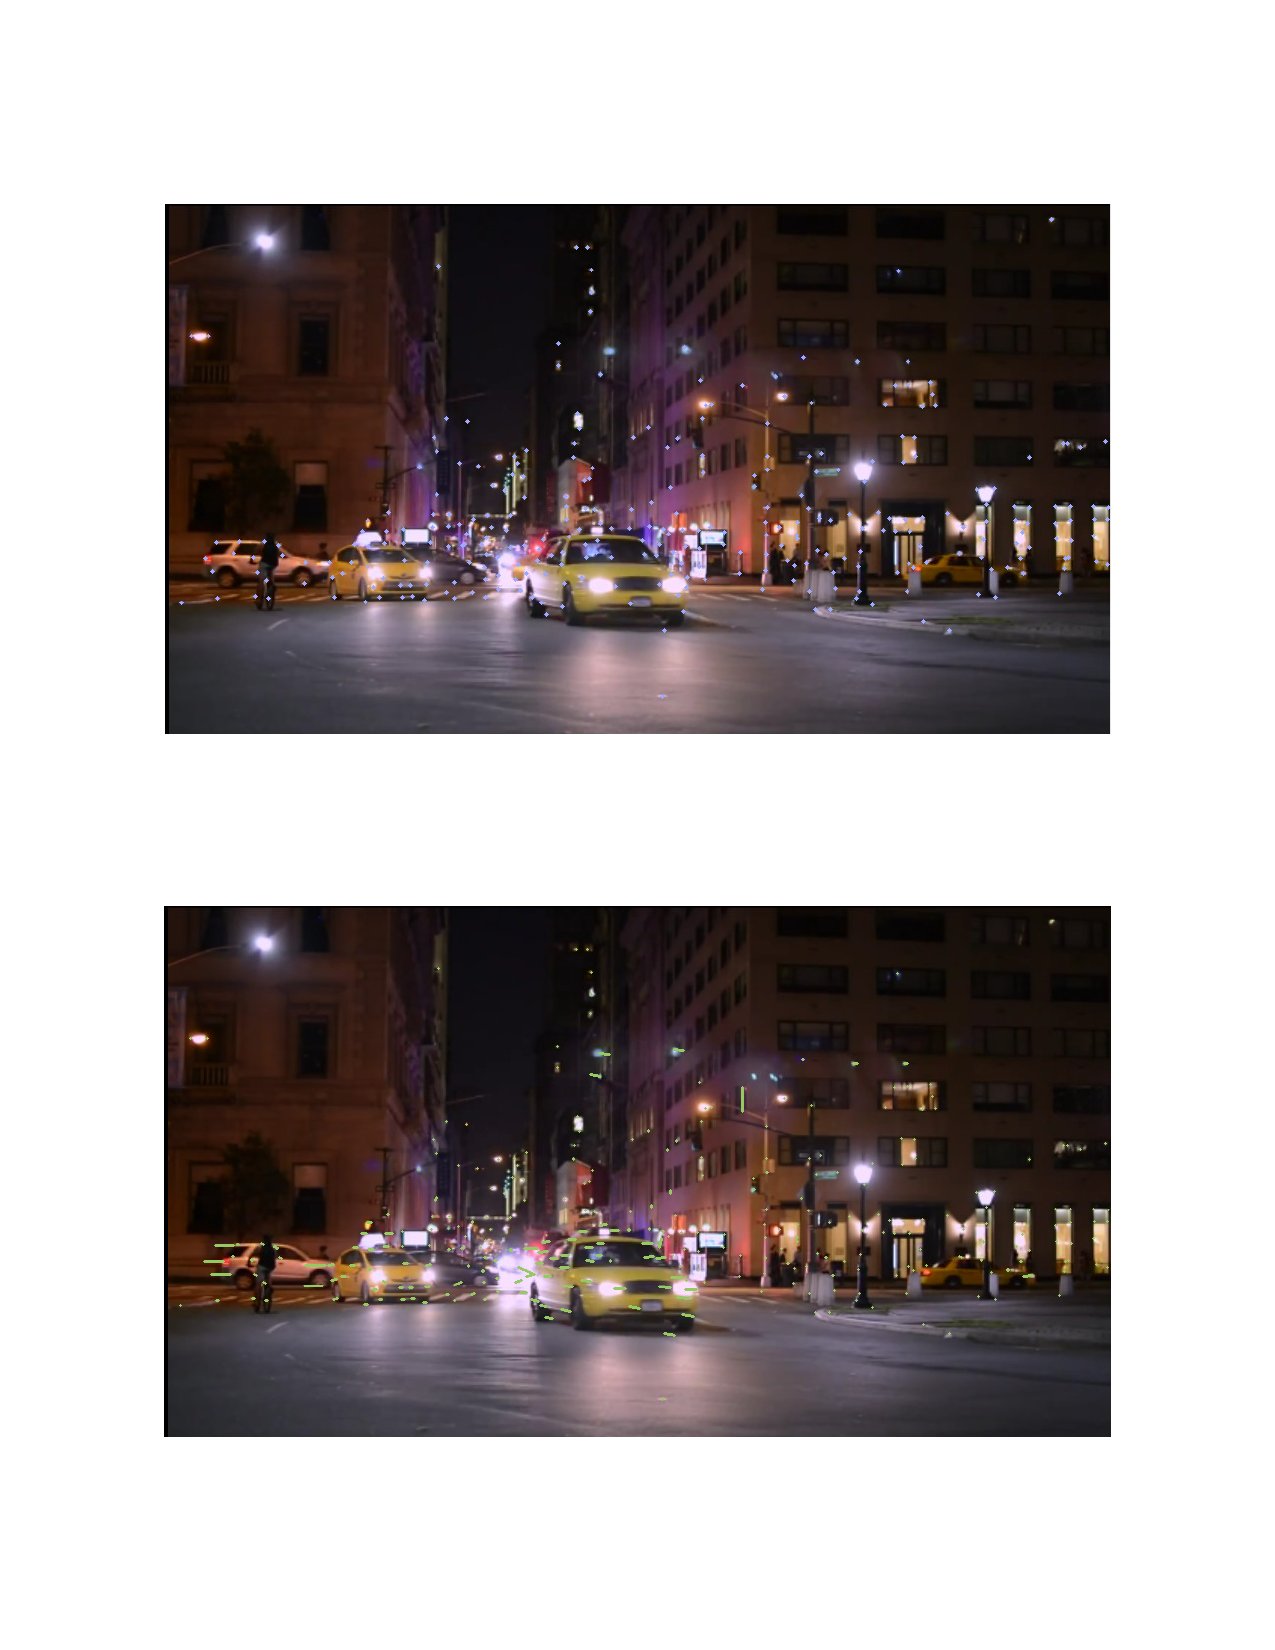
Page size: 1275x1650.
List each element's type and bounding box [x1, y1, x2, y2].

picture [164, 906, 1111, 1437]
picture [165, 204, 1111, 734]
